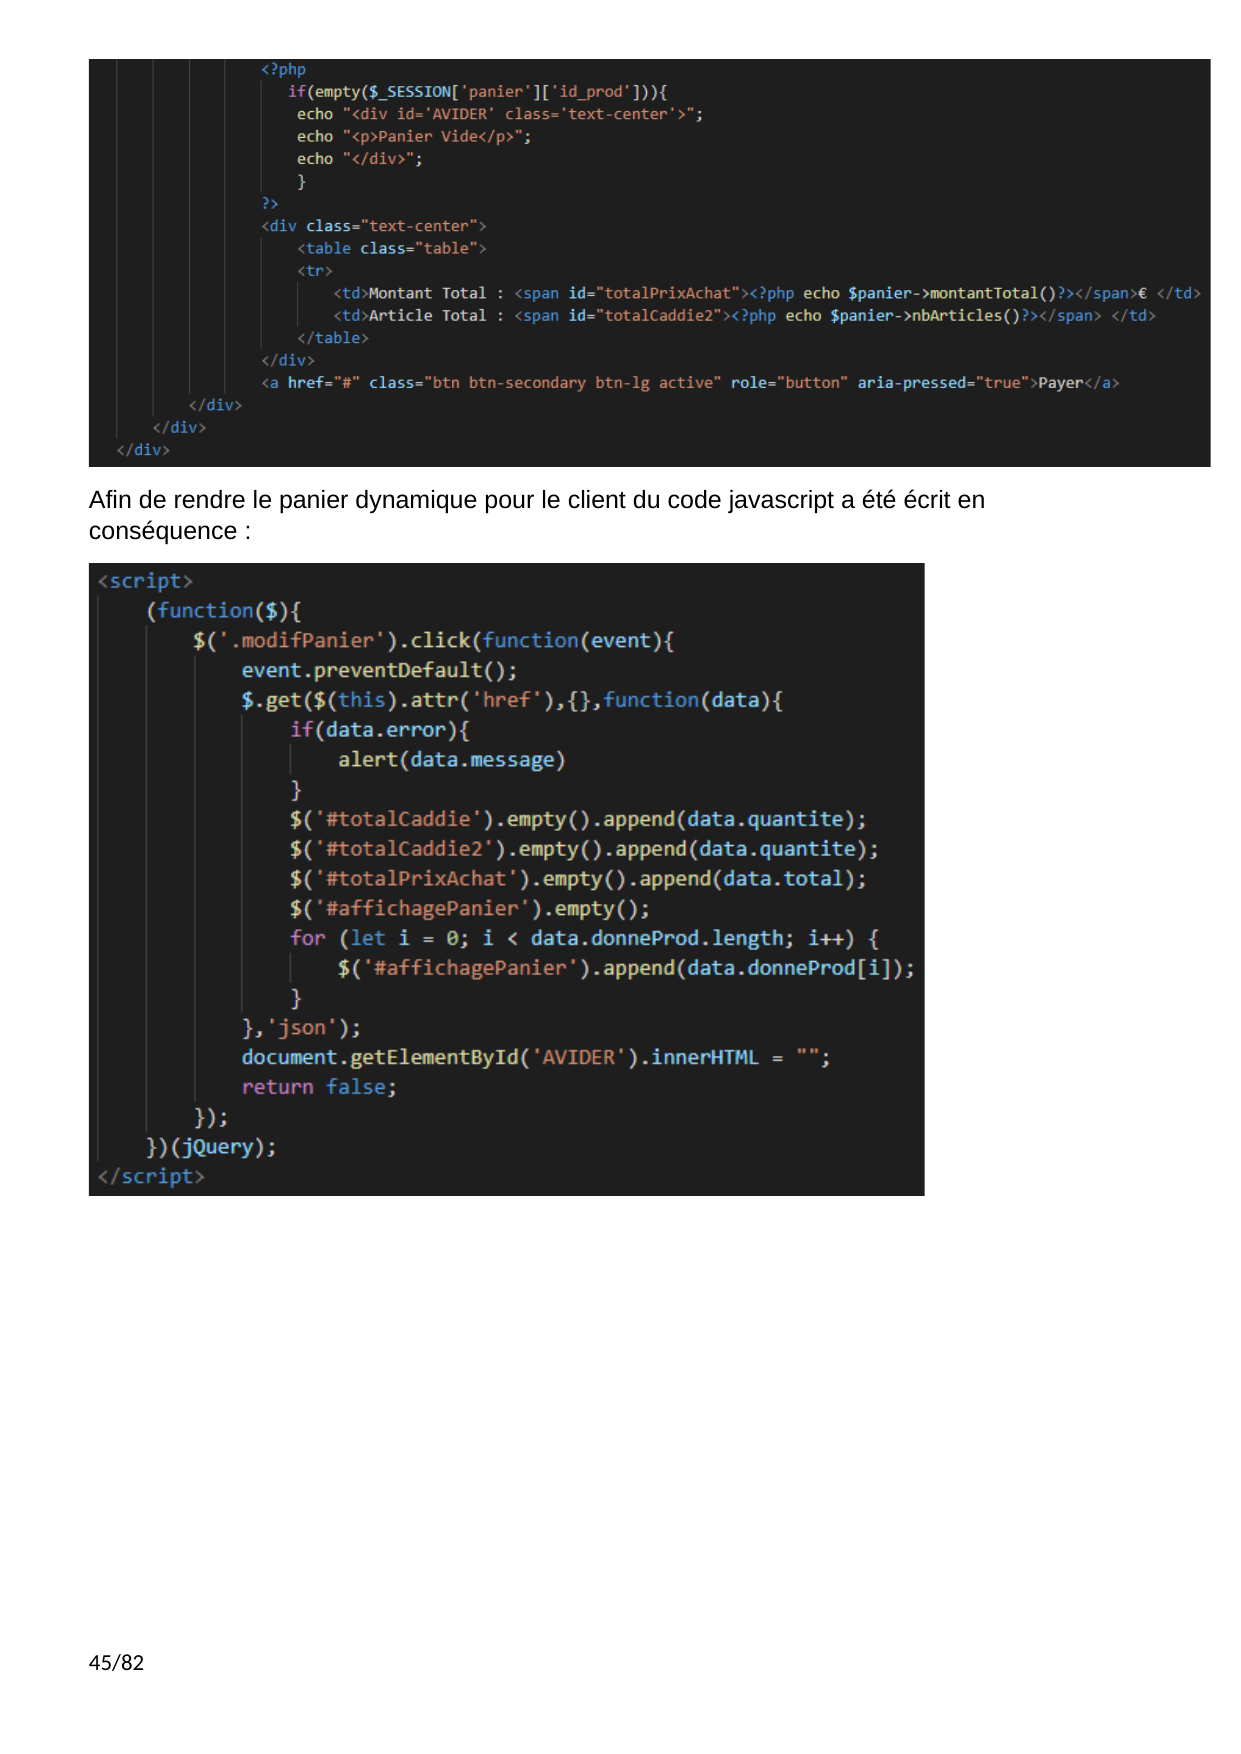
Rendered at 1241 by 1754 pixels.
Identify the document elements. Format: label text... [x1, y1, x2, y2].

picture [88, 563, 925, 1196]
picture [88, 59, 1211, 467]
text Afin de rendre le panier dynamique pour le client du code javascript a été écrit en conséquence : [89, 485, 1092, 545]
